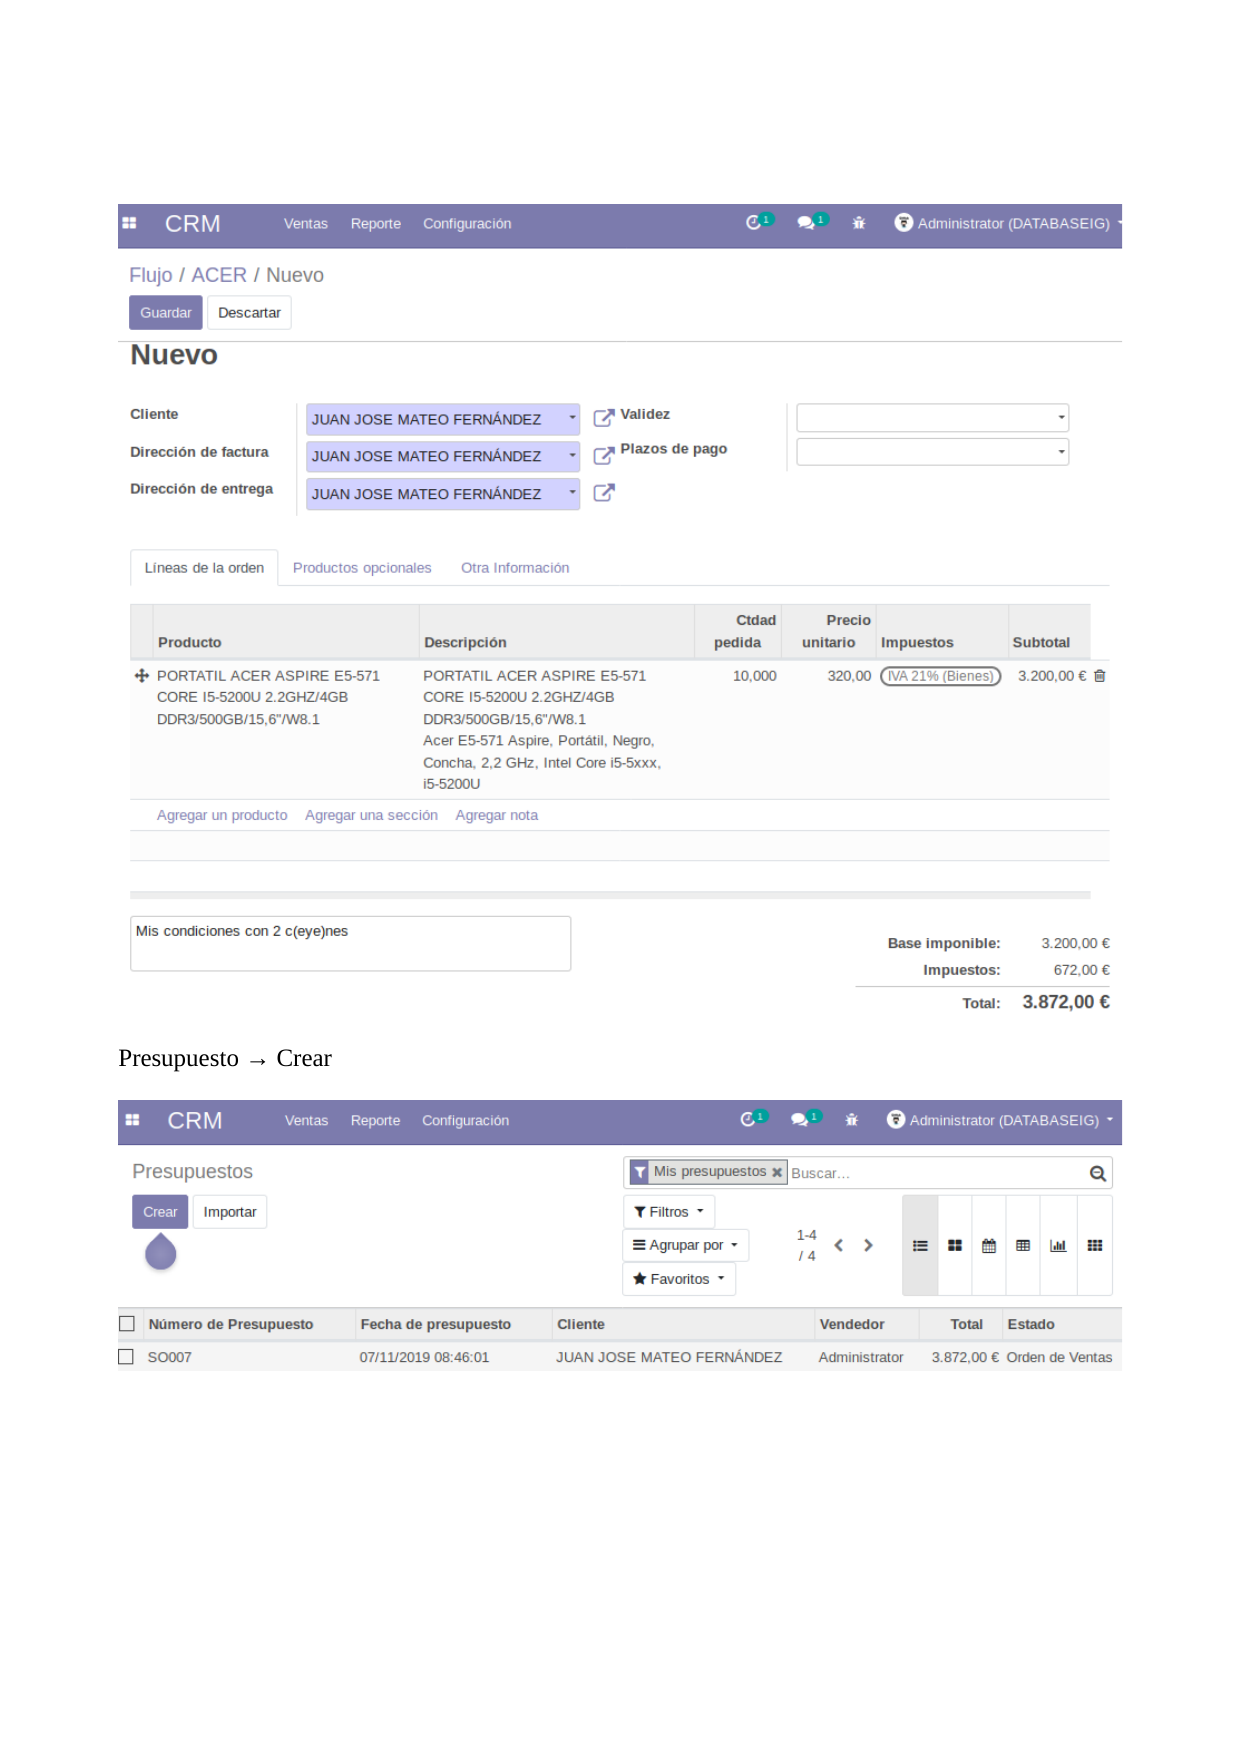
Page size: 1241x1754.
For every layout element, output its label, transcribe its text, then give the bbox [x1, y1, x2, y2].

text Presupuesto → Crear [118, 1043, 1122, 1072]
picture [118, 204, 1123, 1015]
picture [118, 1100, 1123, 1371]
